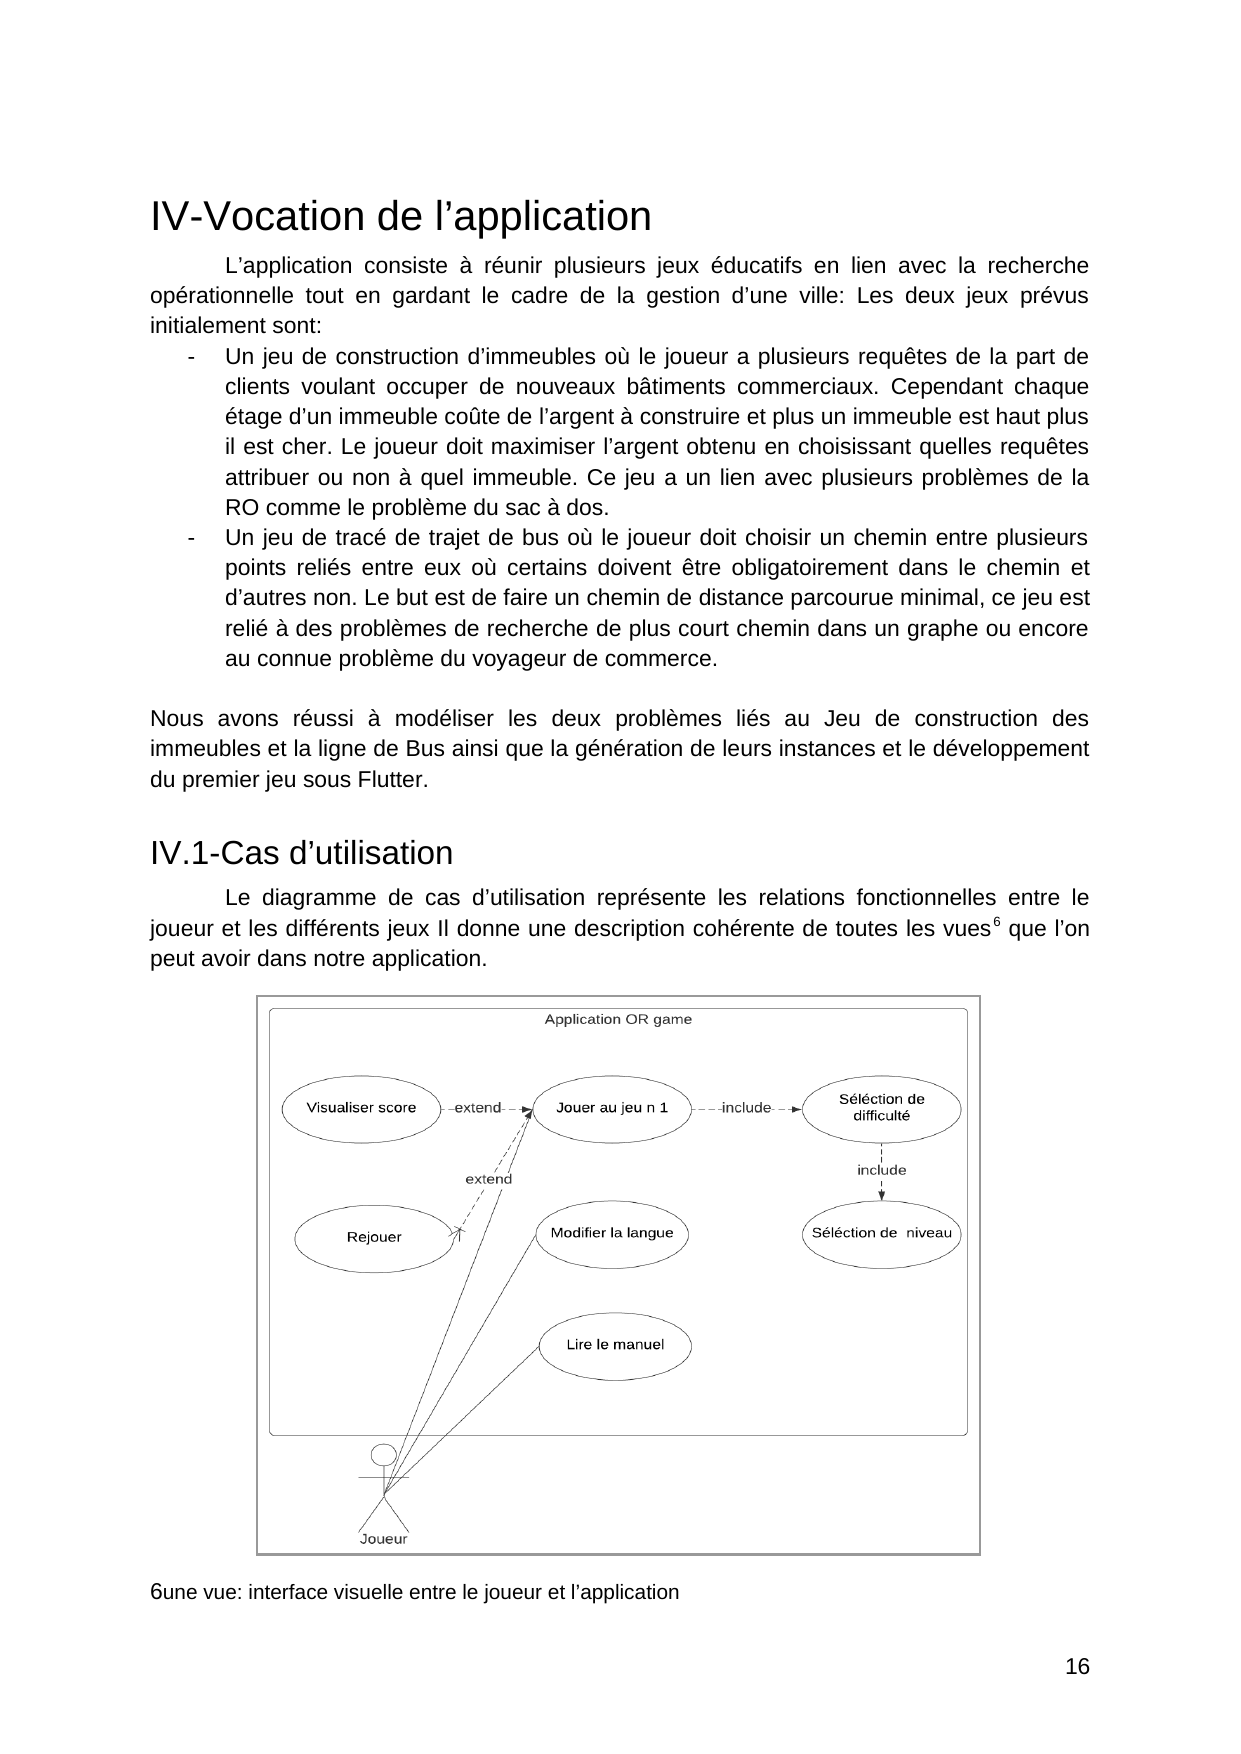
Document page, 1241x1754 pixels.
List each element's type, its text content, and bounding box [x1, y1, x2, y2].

picture [258, 997, 979, 1553]
text Le diagramme de cas d’utilisation représente les relations fonctionnelles entre le joueur et les différents jeux Il donne une description cohérente de toutes les vues que l’on peut avoir dans notre application. [150, 884, 1090, 971]
text L’application consiste à réunir plusieurs jeux éducatifs en lien avec la recherche opérationnelle tout en gardant le cadre de la gestion d’une ville: Les deux jeux prévus initialement sont: [150, 252, 1090, 339]
subtitle IV.1-Cas d’utilisation [150, 833, 1090, 872]
list Un jeu de tracé de trajet de bus où le joueur doit choisir un chemin entre plusieurs points reliés entre eux où certains doivent être obligatoirement dans le chemin et d’autres non. Le but est de faire un chemin de distance parcourue minimal, ce jeu est relié à des problèmes de recherche de plus court chemin dans un graphe ou encore au connue problème du voyageur de commerce. [187, 524, 1090, 671]
text une vue: interface visuelle entre le joueur et l’application [150, 1578, 1090, 1604]
subtitle IV-Vocation de l’application [150, 192, 1090, 239]
text Nous avons réussi à modéliser les deux problèmes liés au Jeu de construction des immeubles et la ligne de Bus ainsi que la génération de leurs instances et le développement du premier jeu sous Flutter. [150, 705, 1090, 792]
list Un jeu de construction d’immeubles où le joueur a plusieurs requêtes de la part de clients voulant occuper de nouveaux bâtiments commerciaux. Cependant chaque étage d’un immeuble coûte de l’argent à construire et plus un immeuble est haut plus il est cher. Le joueur doit maximiser l’argent obtenu en choisissant quelles requêtes attribuer ou non à quel immeuble. Ce jeu a un lien avec plusieurs problèmes de la RO comme le problème du sac à dos. [187, 343, 1090, 520]
